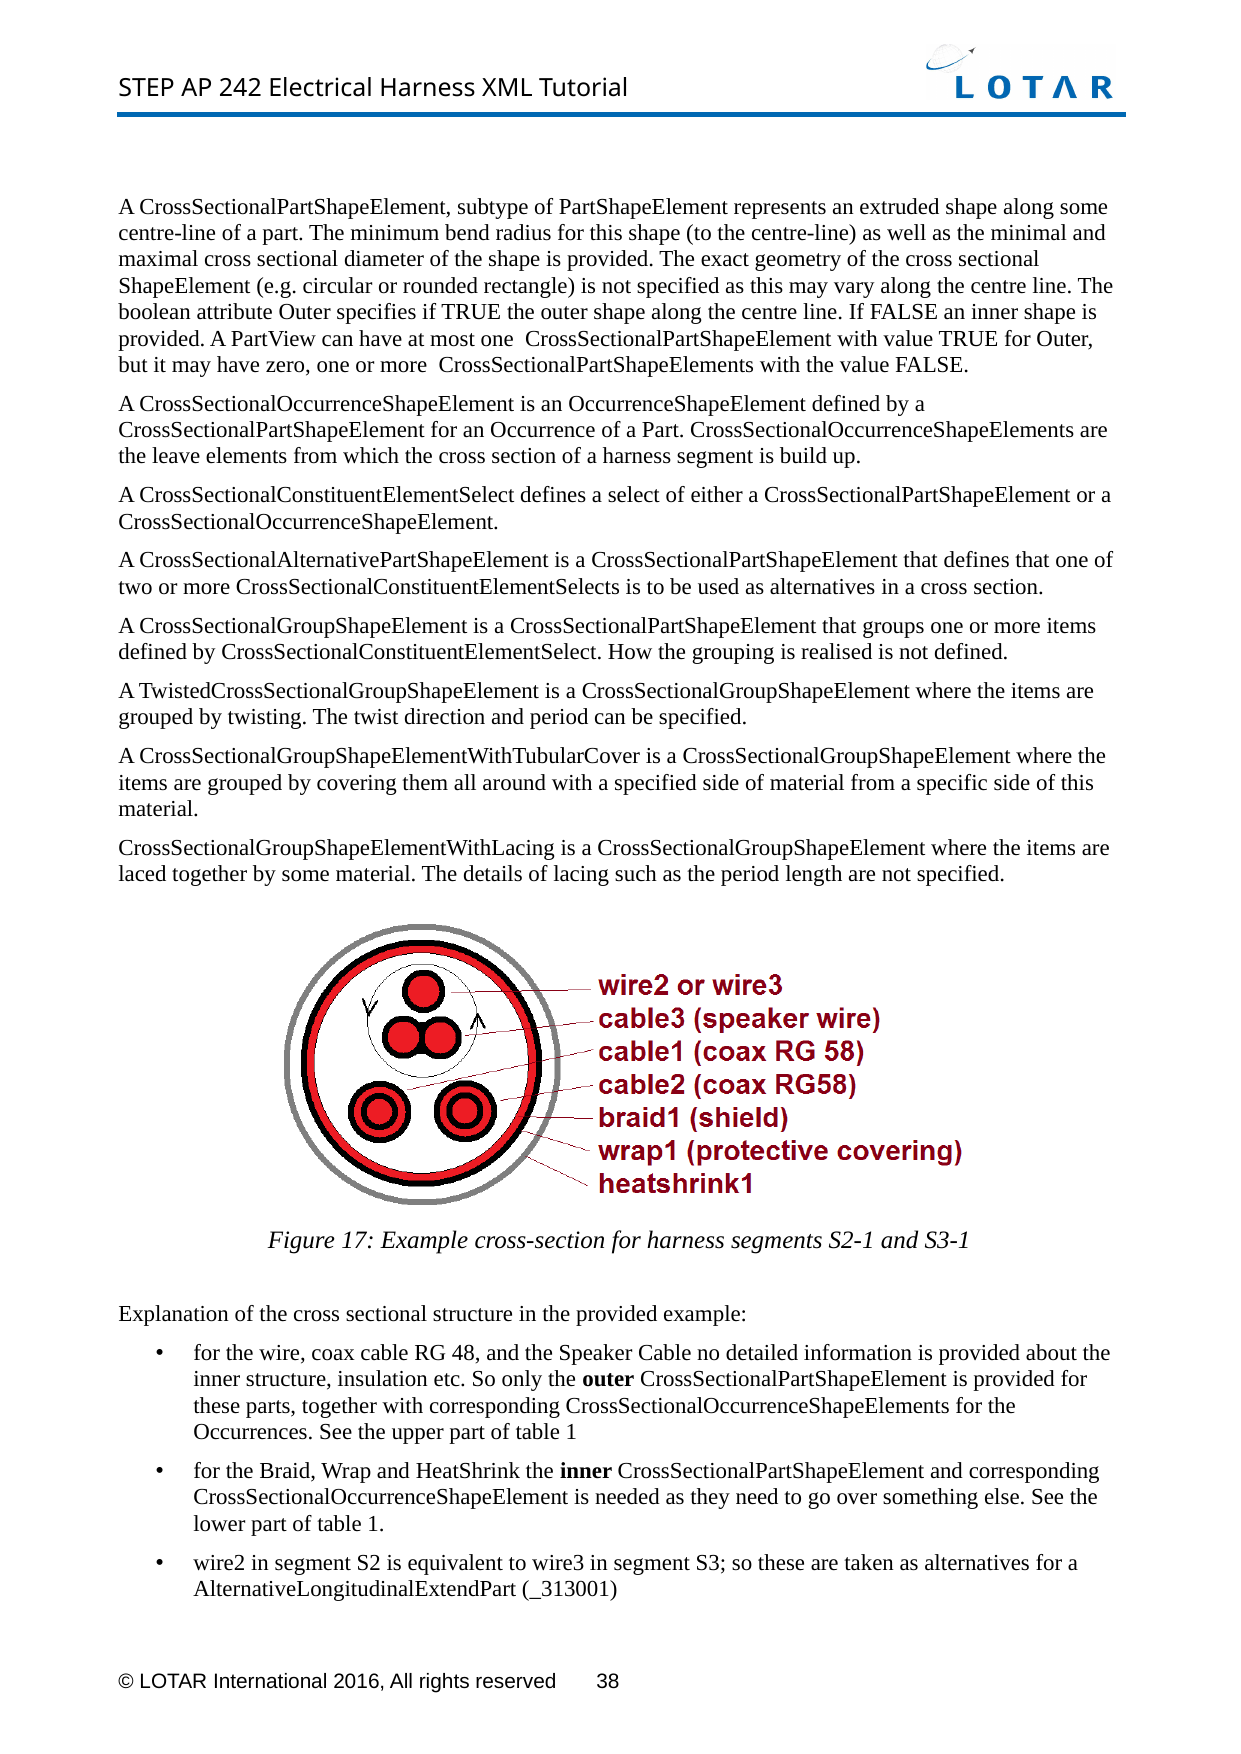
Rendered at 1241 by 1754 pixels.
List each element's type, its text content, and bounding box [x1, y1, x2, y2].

text CrossSectionalGroupShapeElementWithLacing is a CrossSectionalGroupShapeElement where the items are laced together by some material. The details of lacing such as the period length are not specified. [118, 834, 1122, 886]
list for the wire, coax cable RG 48, and the Speaker Cable no detailed information is provided about the inner structure, insulation etc. So only the outer CrossSectionalPartShapeElement is provided for these parts, together with corresponding CrossSectionalOccurrenceShapeElements for the Occurrences. See the upper part of table 1 [156, 1339, 1122, 1444]
list for the Braid, Wrap and HeatShrink the inner CrossSectionalPartShapeElement and corresponding CrossSectionalOccurrenceShapeElement is needed as they need to go over something else. See the lower part of table 1. [156, 1457, 1122, 1536]
text A CrossSectionalConstituentElementSelect defines a select of either a CrossSectionalPartShapeElement or a CrossSectionalOccurrenceShapeElement. [118, 481, 1122, 534]
text A CrossSectionalGroupShapeElement is a CrossSectionalPartShapeElement that groups one or more items defined by CrossSectionalConstituentElementSelect. How the grouping is realised is not defined. [118, 612, 1122, 664]
text Figure 17: Example cross-section for harness segments S2-1 and S3-1 [266, 1226, 974, 1254]
picture [266, 902, 975, 1226]
text A CrossSectionalGroupShapeElementWithTubularCover is a CrossSectionalGroupShapeElement where the items are grouped by covering them all around with a specified side of material from a specific side of this material. [118, 742, 1122, 821]
text A CrossSectionalAlternativePartShapeElement is a CrossSectionalPartShapeElement that defines that one of two or more CrossSectionalConstituentElementSelects is to be used as alternatives in a cross section. [118, 547, 1122, 599]
text A TwistedCrossSectionalGroupShapeElement is a CrossSectionalGroupShapeElement where the items are grouped by twisting. The twist direction and period can be specified. [118, 677, 1122, 730]
list wire2 in segment S2 is equivalent to wire3 in segment S3; so these are taken as alternatives for a AlternativeLongitudinalExtendPart (_313001) [156, 1549, 1122, 1601]
text Explanation of the cross sectional structure in the provided example: [118, 1300, 1122, 1327]
text A CrossSectionalPartShapeElement, subtype of PartShapeElement represents an extruded shape along some centre-line of a part. The minimum bend radius for this shape (to the centre-line) as well as the minimal and maximal cross sectional diameter of the shape is provided. The exact geometry of the cross sectional ShapeElement (e.g. circular or rounded rectangle) is not specified as this may vary along the centre line. The boolean attribute Outer specifies if TRUE the outer shape along the centre line. If FALSE an inner shape is provided. A PartView can have at most one CrossSectionalPartShapeElement with value TRUE for Outer, but it may have zero, one or more CrossSectionalPartShapeElements with the value FALSE. [118, 193, 1122, 377]
text A CrossSectionalOccurrenceShapeElement is an OccurrenceShapeElement defined by a CrossSectionalPartShapeElement for an Occurrence of a Part. CrossSectionalOccurrenceShapeElements are the leave elements from which the cross section of a harness segment is build up. [118, 390, 1122, 469]
